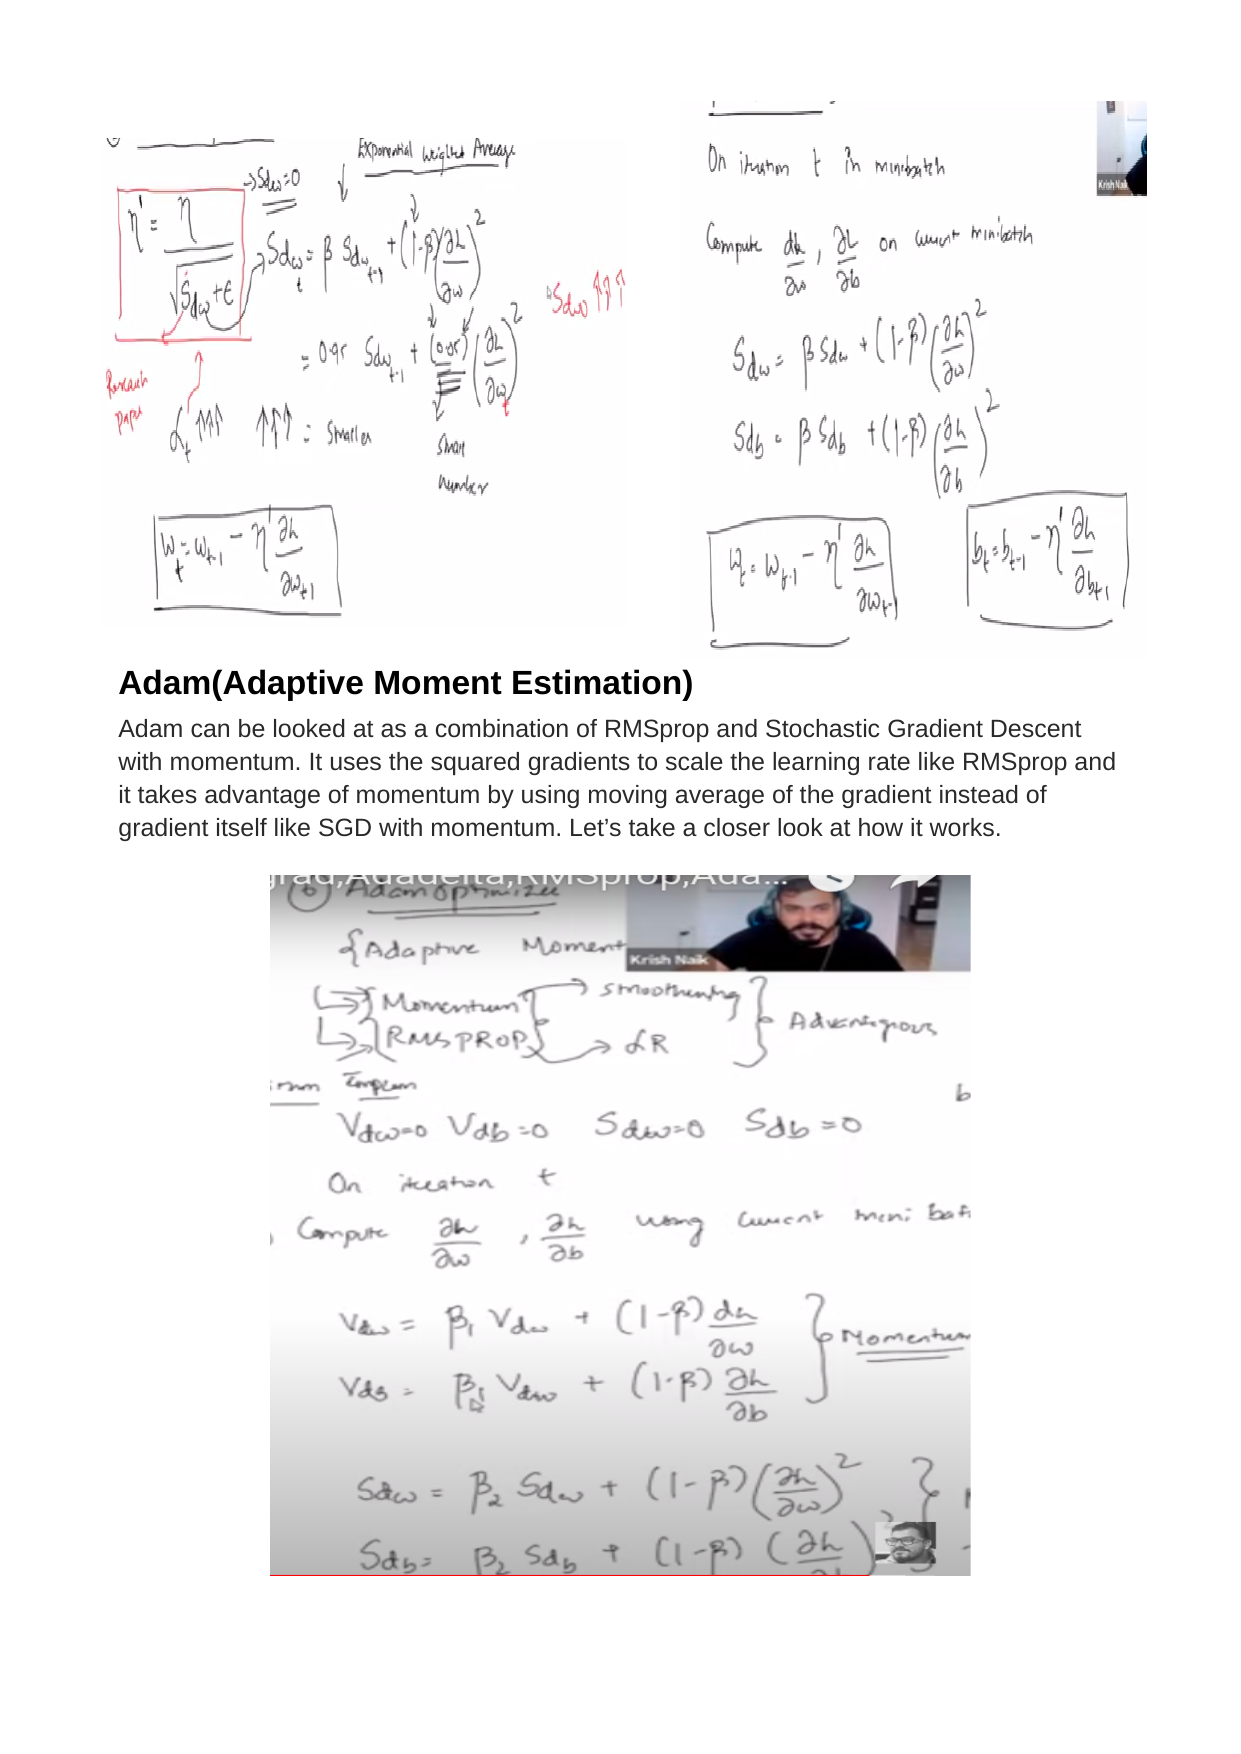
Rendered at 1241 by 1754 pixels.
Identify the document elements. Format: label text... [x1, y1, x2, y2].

picture [270, 875, 971, 1576]
subtitle Adam(Adaptive Moment Estimation) [118, 663, 1122, 701]
text Adam can be looked at as a combination of RMSprop and Stochastic Gradient Descent with momentum. It uses the squared gradients to scale the learning rate like RMSprop and it takes advantage of momentum by using moving average of the gradient instead of gradient itself like SGD with momentum. Let’s take a closer look at how it works. [118, 714, 1122, 842]
picture [101, 138, 627, 626]
picture [679, 101, 1147, 658]
